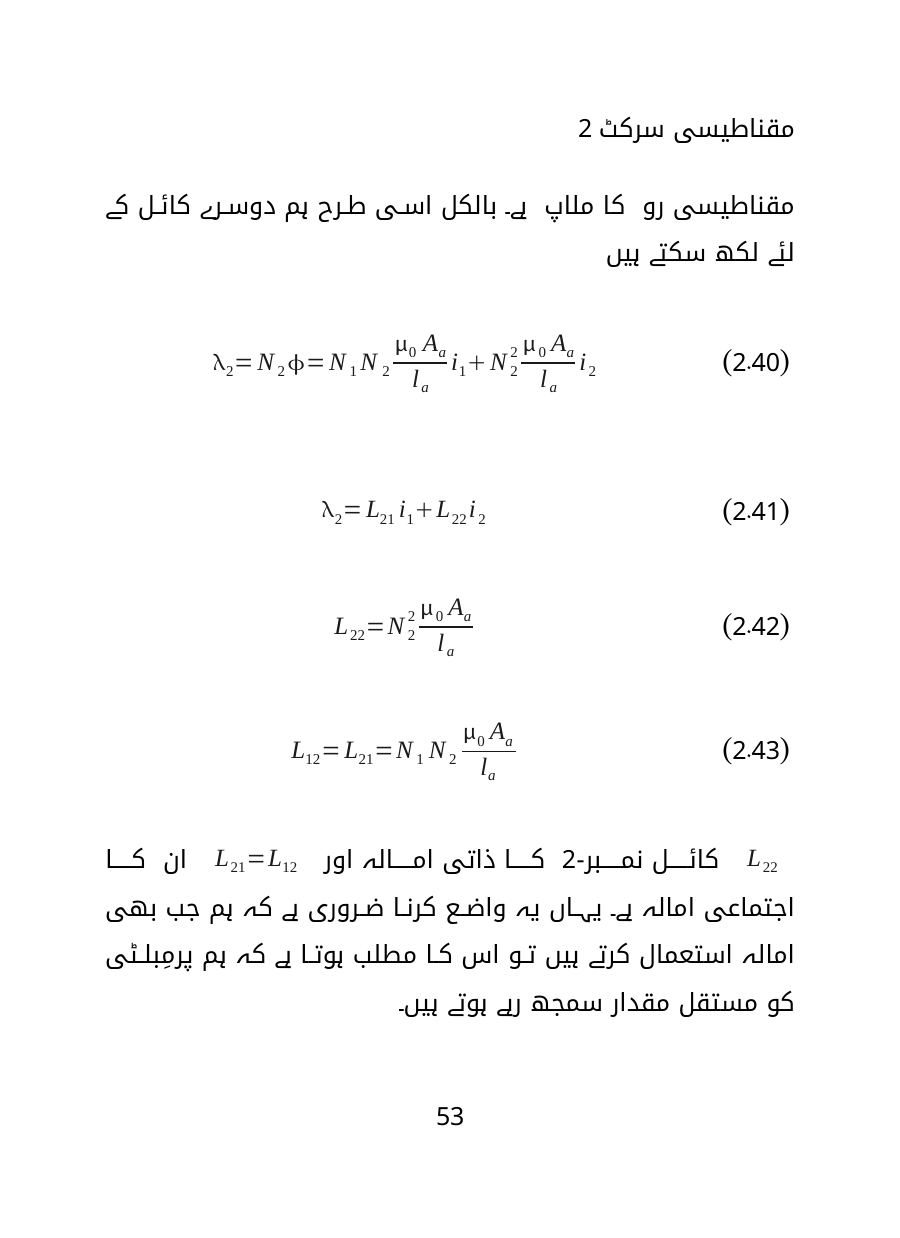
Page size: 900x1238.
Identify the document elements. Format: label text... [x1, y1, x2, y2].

table_header (2.43) [693, 712, 795, 803]
table_header [105, 712, 692, 803]
table_header (2.41) [693, 482, 795, 554]
table_header [105, 588, 694, 678]
table_header [105, 482, 692, 554]
table_header [105, 324, 694, 414]
table_header (2.40) [694, 324, 795, 414]
text کائل نمبر-2 کا ذاتی امالہ اور ان کا اجتماعی امالہ ہے۔ یہاں یہ واضع کرنا ضروری ہے کہ ہم جب بھی امالہ استعمال کرتے ہیں تو اس کا مطلب ہوتا ہے کہ ہم پرمِبلٹی کو مستقل مقدار سمجھ رہے ہوتے ہیں۔ [105, 837, 795, 1026]
table_header (2.42) [694, 588, 795, 678]
text ہیں۔ یہاںپہلے کائل کی ذاتی امالہ ہے اوراِس کائل کی اپنے برقی روسے پیدا مقناطیسی رو کے ساتھ ملاپ ہے۔ اِن دونوں کائل کا مشترکہ امالہ ہے اور کائل نمبر-1 کے ساتھ برقی رو کی وجہ سے پیدا کردہ مقناطیسی رو کا ملاپ ہے۔ بالکل اسی طرح ہم دوسرے کائل کے لئے لکھ سکتے ہیں [105, 182, 795, 277]
